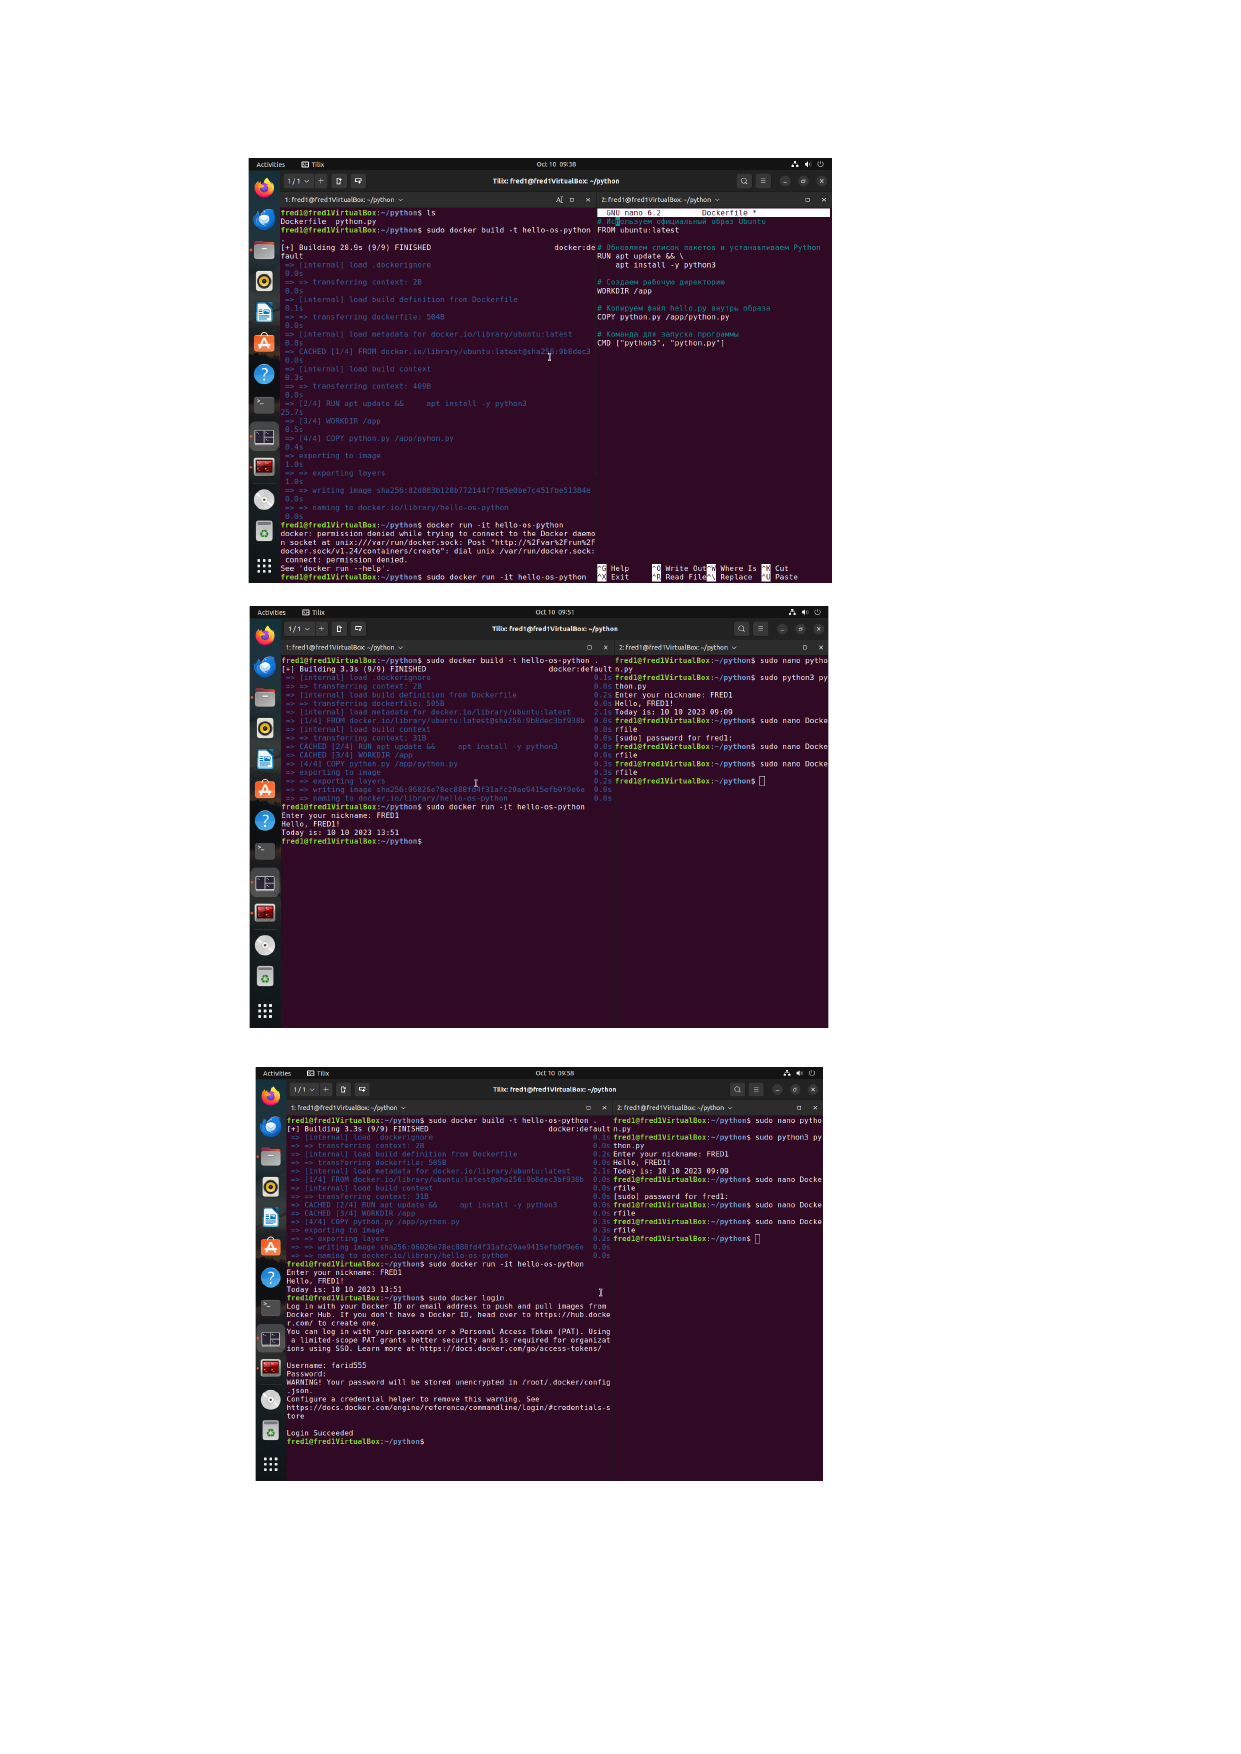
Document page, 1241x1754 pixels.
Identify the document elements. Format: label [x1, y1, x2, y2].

picture [248, 158, 832, 583]
picture [255, 1067, 823, 1481]
picture [249, 606, 829, 1028]
